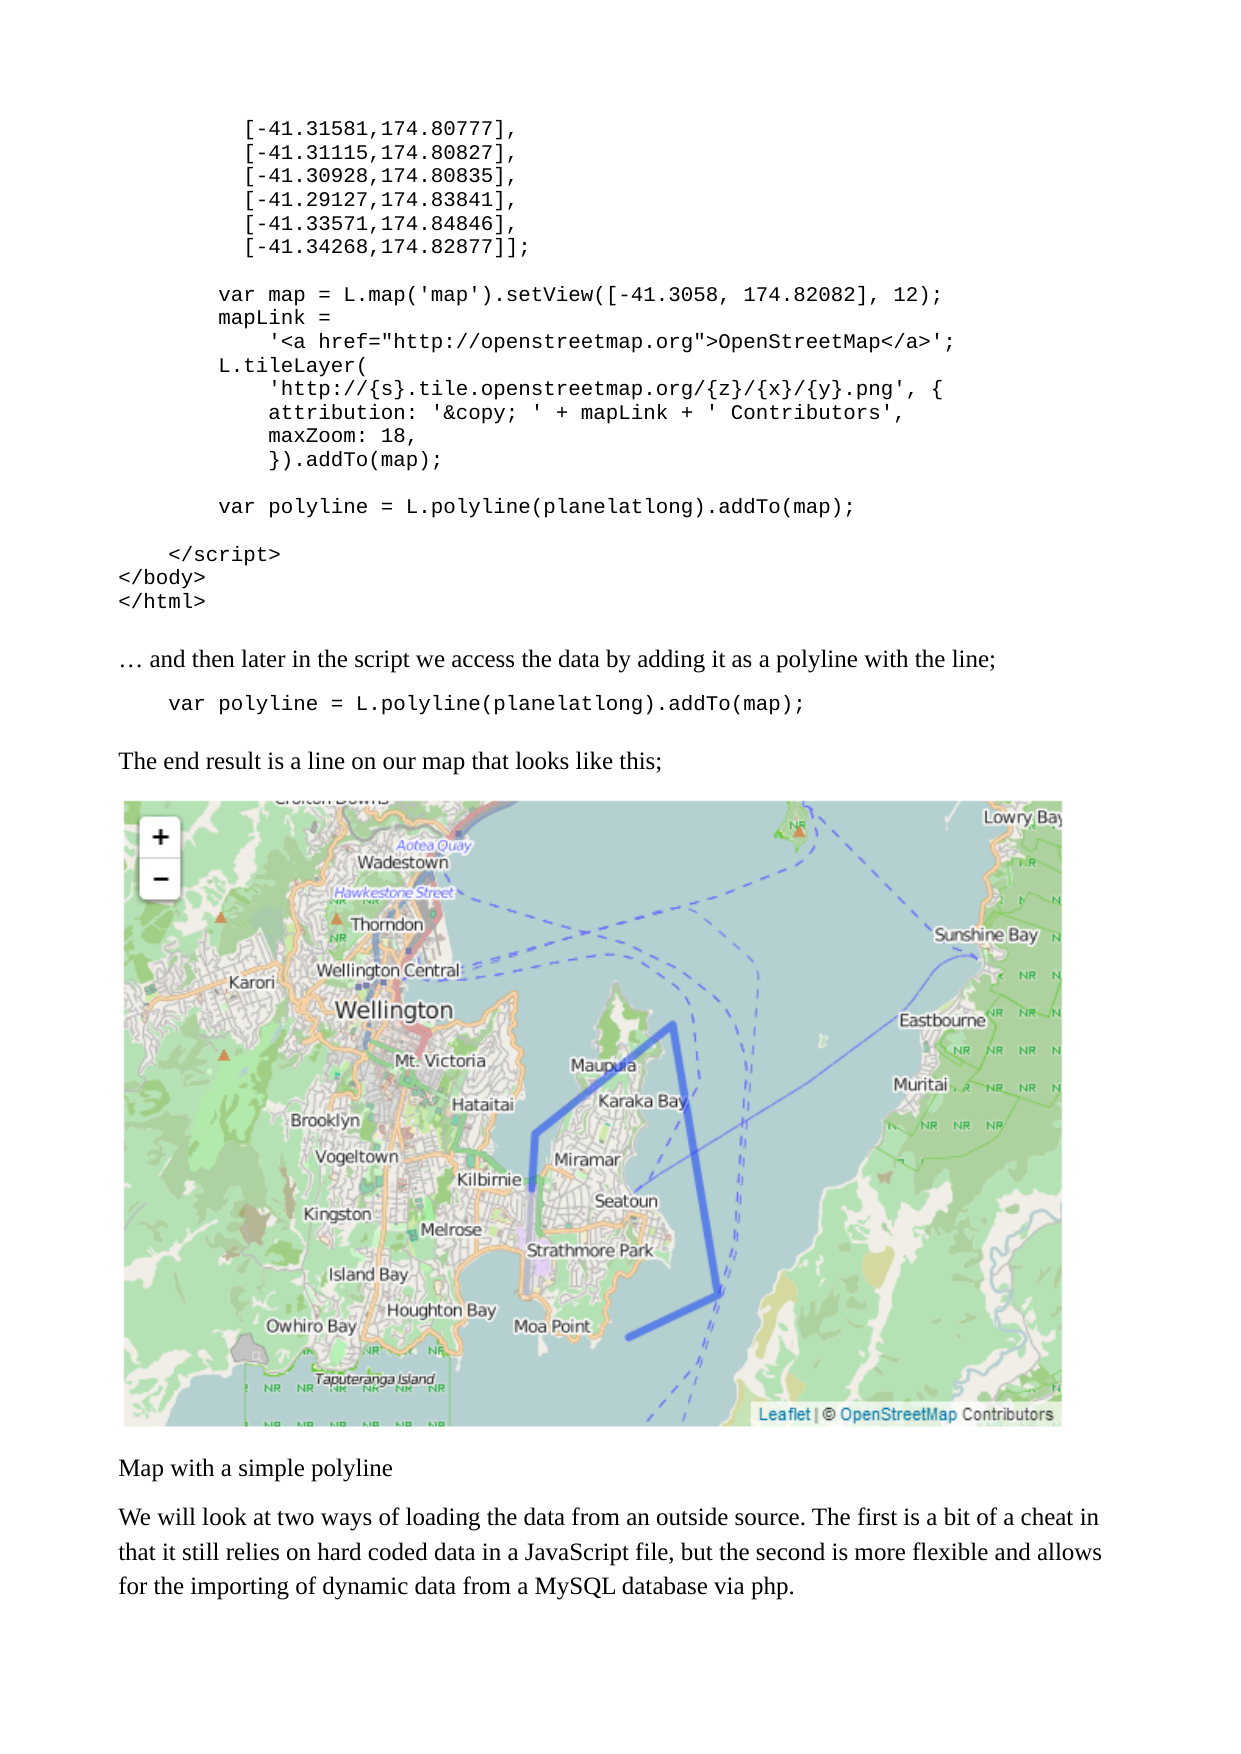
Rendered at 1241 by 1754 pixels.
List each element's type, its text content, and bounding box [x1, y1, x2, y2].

text </body> [118, 567, 1122, 591]
text </html> [118, 591, 1122, 615]
text [-41.31581,174.80777], [118, 118, 1122, 142]
text var polyline = L.polyline(planelatlong).addTo(map); [118, 496, 1122, 520]
text maxZoom: 18, [118, 426, 1122, 449]
text [-41.33571,174.84846], [118, 213, 1122, 236]
text [-41.29127,174.83841], [118, 189, 1122, 213]
text var map = L.map('map').setView([-41.3058, 174.82082], 12); [118, 284, 1122, 307]
text var polyline = L.polyline(planelatlong).addTo(map); [118, 693, 1122, 717]
text 'http://{s}.tile.openstreetmap.org/{z}/{x}/{y}.png', { [118, 378, 1122, 402]
text mapLink = [118, 307, 1122, 331]
picture [118, 795, 1070, 1433]
text '<a href="http://openstreetmap.org">OpenStreetMap</a>'; [118, 331, 1122, 354]
text Map with a simple polyline [118, 1453, 1122, 1482]
text … and then later in the script we access the data by adding it as a polyline with the line; [118, 644, 1122, 673]
text [-41.31115,174.80827], [118, 142, 1122, 165]
text [-41.30928,174.80835], [118, 165, 1122, 189]
text }).addTo(map); [118, 449, 1122, 473]
text attribution: '&copy; ' + mapLink + ' Contributors', [118, 402, 1122, 426]
text The end result is a line on our map that looks like this; [118, 746, 1122, 775]
text L.tileLayer( [118, 354, 1122, 378]
text </script> [118, 544, 1122, 567]
text [-41.34268,174.82877]]; [118, 236, 1122, 260]
text We will look at two ways of loading the data from an outside source. The first is a bit of a cheat in that it still relies on hard coded data in a JavaScript file, but the second is more flexible and allows for the importing of dynamic data from a MySQL database via php. [118, 1502, 1122, 1600]
